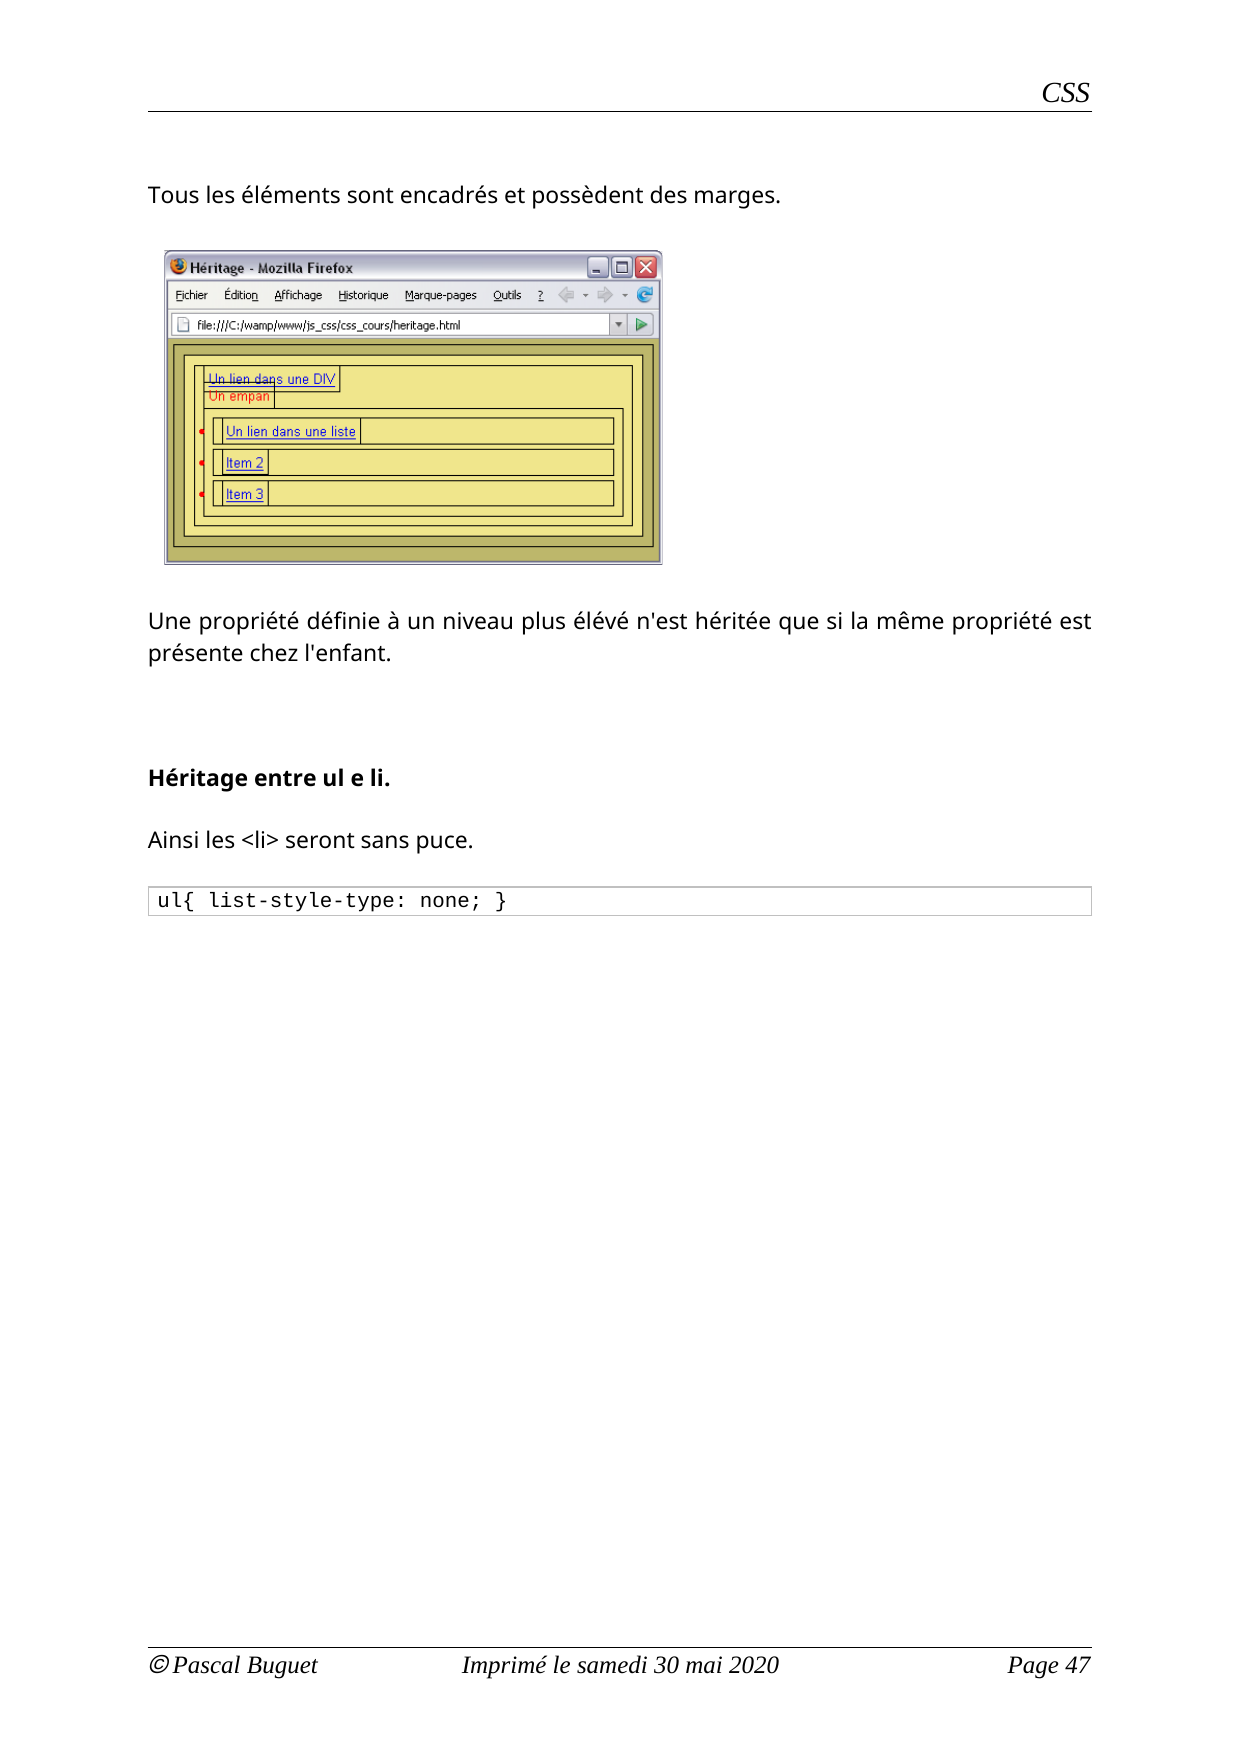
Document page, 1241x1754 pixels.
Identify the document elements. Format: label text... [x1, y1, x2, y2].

text Héritage entre ul e li. [148, 761, 1092, 793]
text Tous les éléments sont encadrés et possèdent des marges. [148, 179, 1092, 210]
text Une propriété définie à un niveau plus élévé n'est héritée que si la même propriété est présente chez l'enfant. [148, 605, 1092, 668]
text ul{ list-style-type: none; } [149, 888, 1091, 915]
text Ainsi les <li> seront sans puce. [148, 824, 1092, 855]
picture [164, 250, 663, 565]
